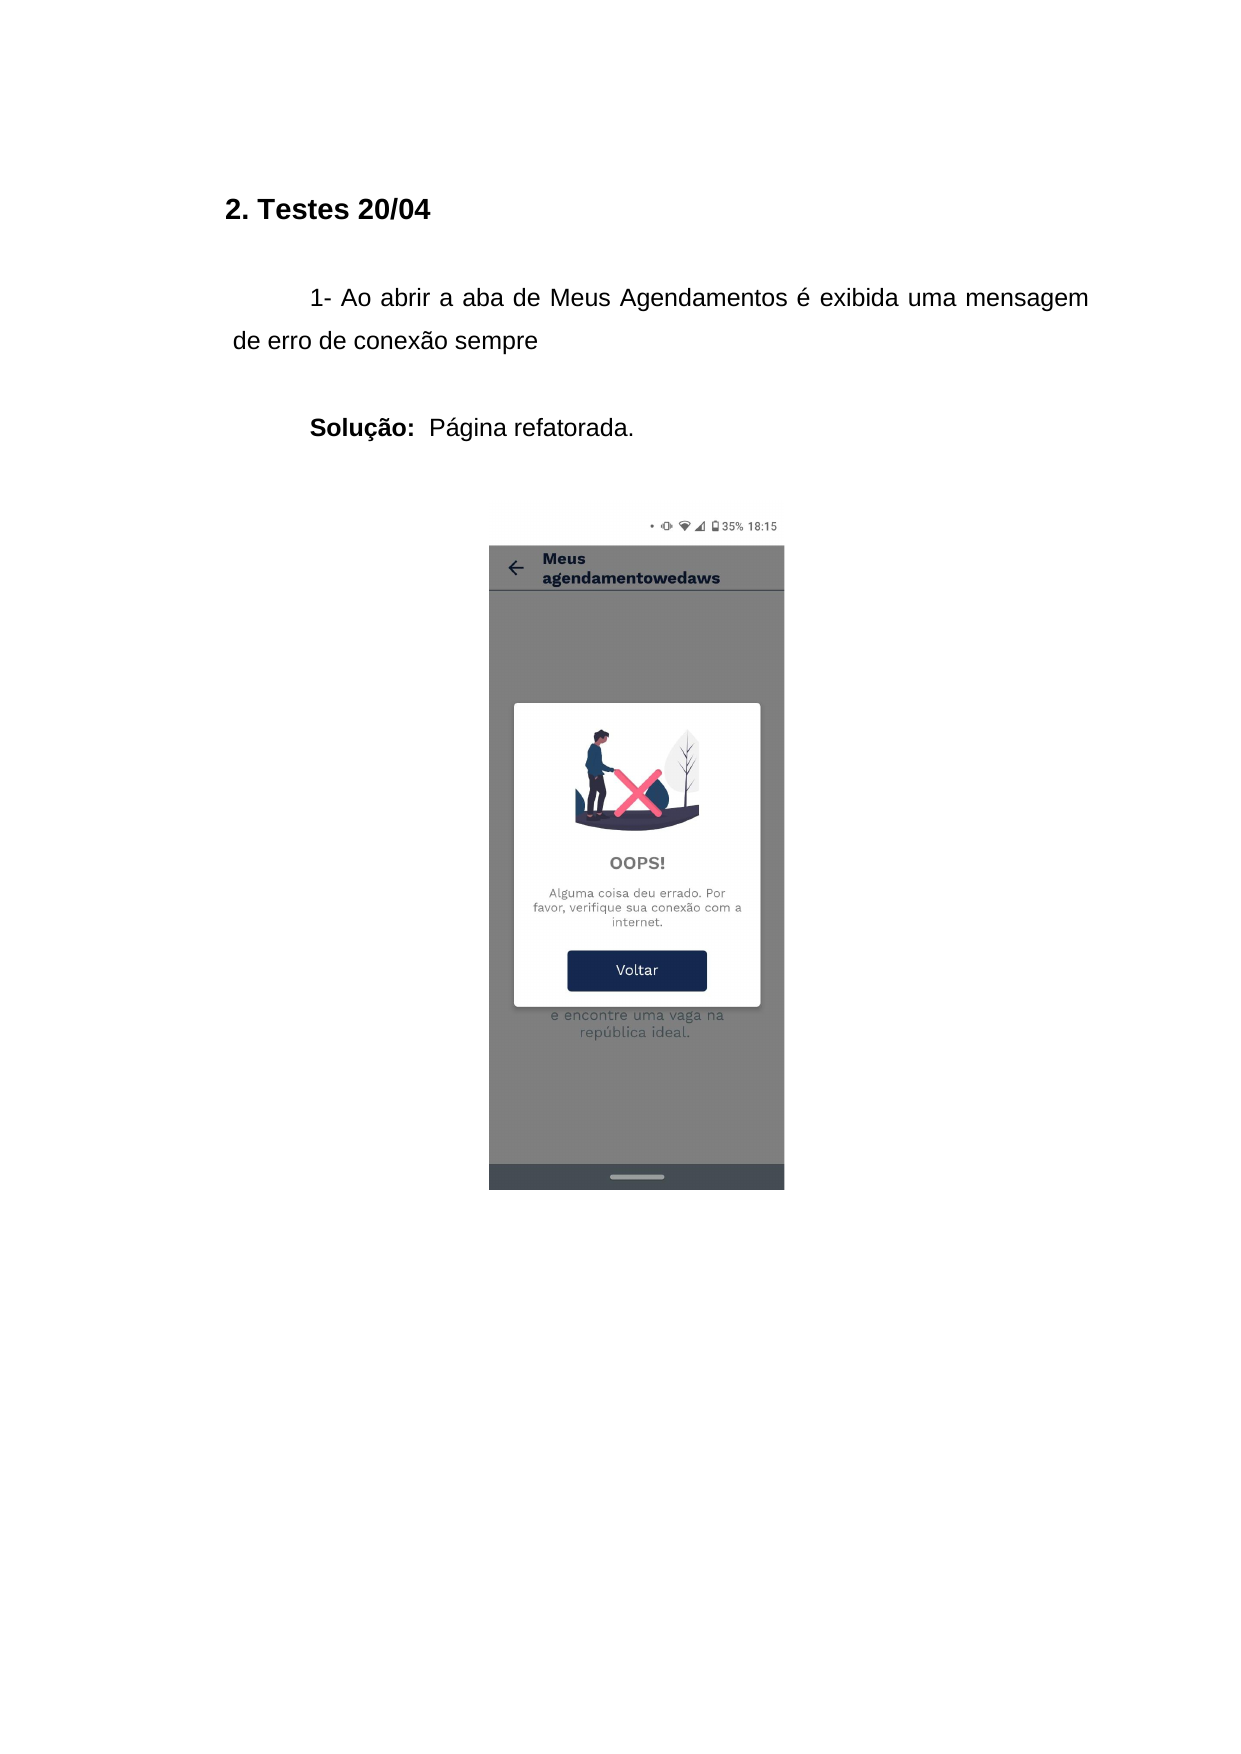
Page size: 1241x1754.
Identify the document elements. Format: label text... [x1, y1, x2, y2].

text Solução: Página refatorada. [233, 413, 1090, 441]
subtitle 2. Testes 20/04 [225, 192, 1090, 225]
text 1- Ao abrir a aba de Meus Agendamentos é exibida uma mensagem de erro de conexão sempre [233, 283, 1090, 355]
picture [489, 500, 785, 1190]
